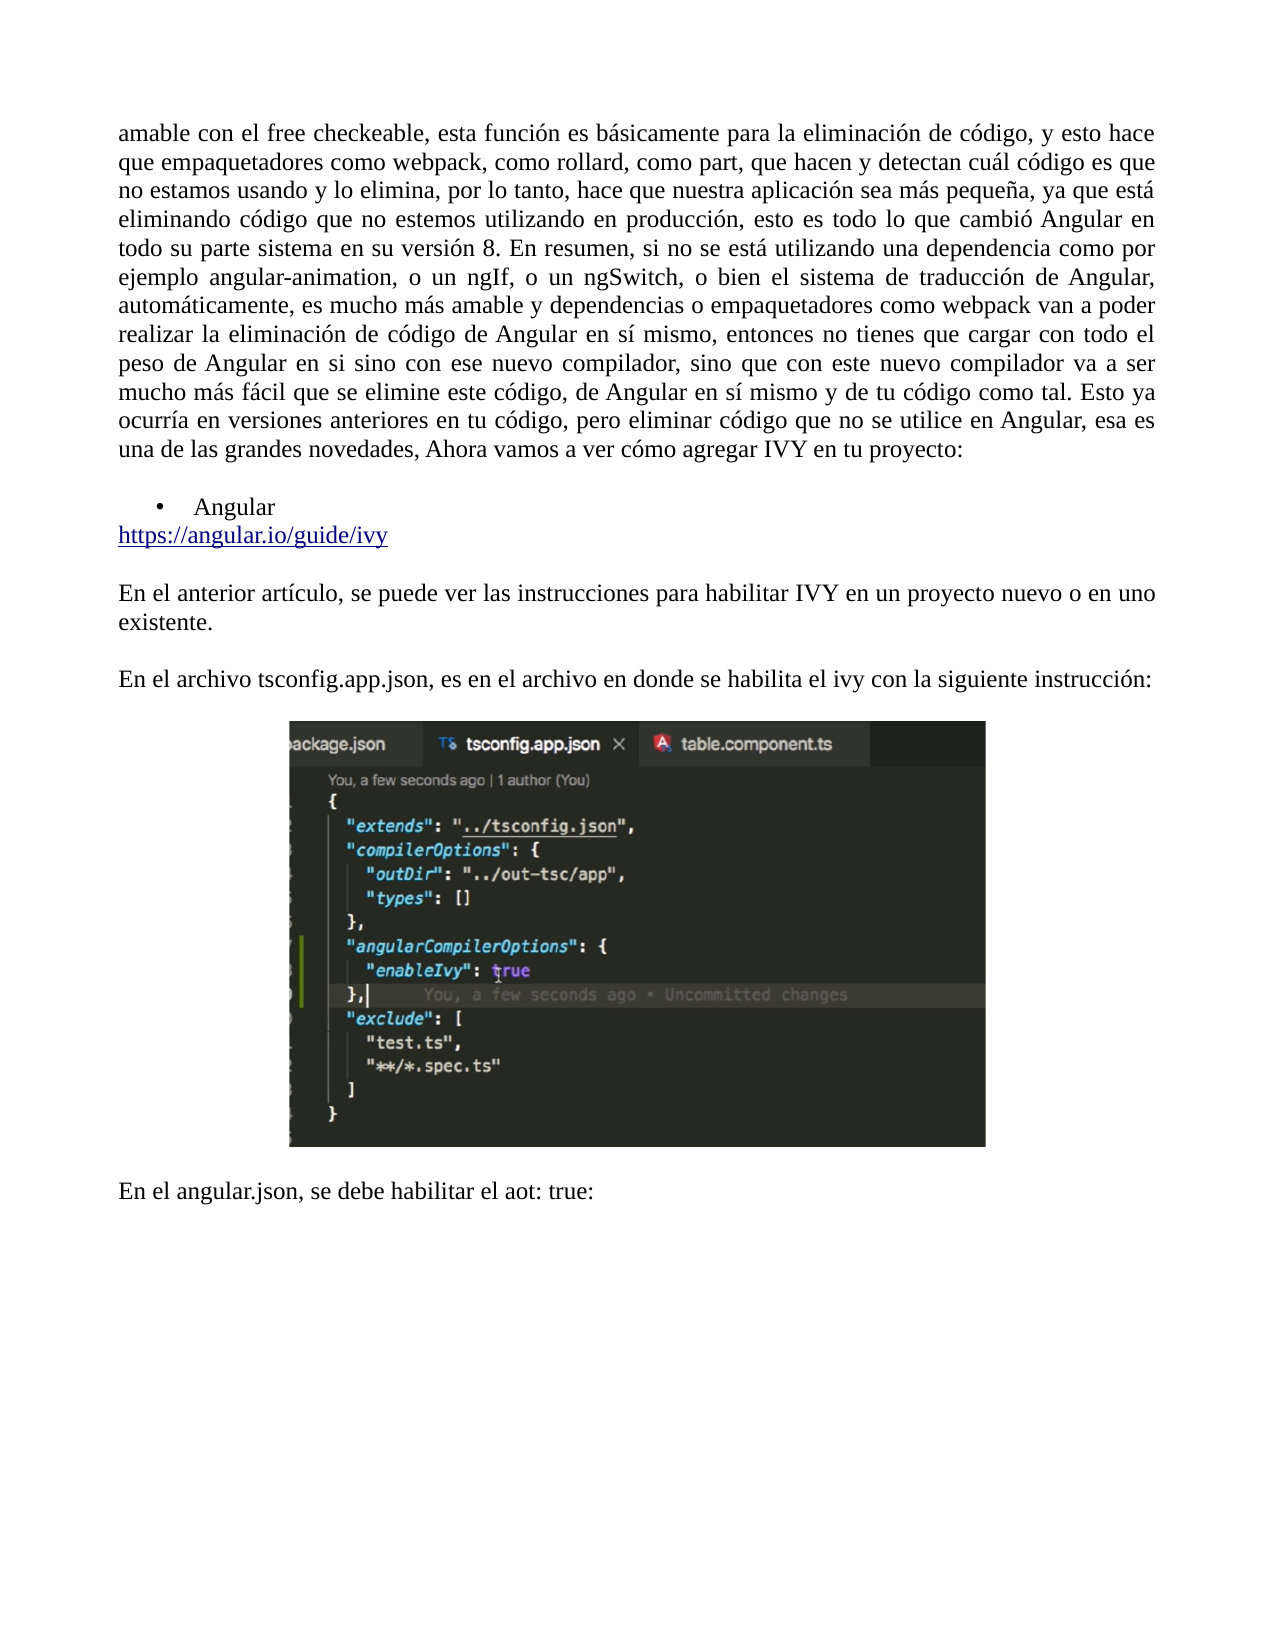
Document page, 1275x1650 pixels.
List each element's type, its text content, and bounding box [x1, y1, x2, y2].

text En el angular.json, se debe habilitar el aot: true: [118, 1176, 1157, 1204]
text https://angular.io/guide/ivy [118, 521, 1157, 549]
list Angular [156, 492, 1157, 521]
text En el archivo tsconfig.app.json, es en el archivo en donde se habilita el ivy con la siguiente instrucción: [118, 664, 1157, 693]
text amable con el free checkeable, esta función es básicamente para la eliminación de código, y esto hace que empaquetadores como webpack, como rollard, como part, que hacen y detectan cuál código es que no estamos usando y lo elimina, por lo tanto, hace que nuestra aplicación sea más pequeña, ya que está eliminando código que no estemos utilizando en producción, esto es todo lo que cambió Angular en todo su parte sistema en su versión 8. En resumen, si no se está utilizando una dependencia como por ejemplo angular-animation, o un ngIf, o un ngSwitch, o bien el sistema de traducción de Angular, automáticamente, es mucho más amable y dependencias o empaquetadores como webpack van a poder realizar la eliminación de código de Angular en sí mismo, entonces no tienes que cargar con todo el peso de Angular en si sino con ese nuevo compilador, sino que con este nuevo compilador va a ser mucho más fácil que se elimine este código, de Angular en sí mismo y de tu código como tal. Esto ya ocurría en versiones anteriores en tu código, pero eliminar código que no se utilice en Angular, esa es una de las grandes novedades, Ahora vamos a ver cómo agregar IVY en tu proyecto: [118, 118, 1157, 463]
text En el anterior artículo, se puede ver las instrucciones para habilitar IVY en un proyecto nuevo o en uno existente. [118, 578, 1157, 636]
